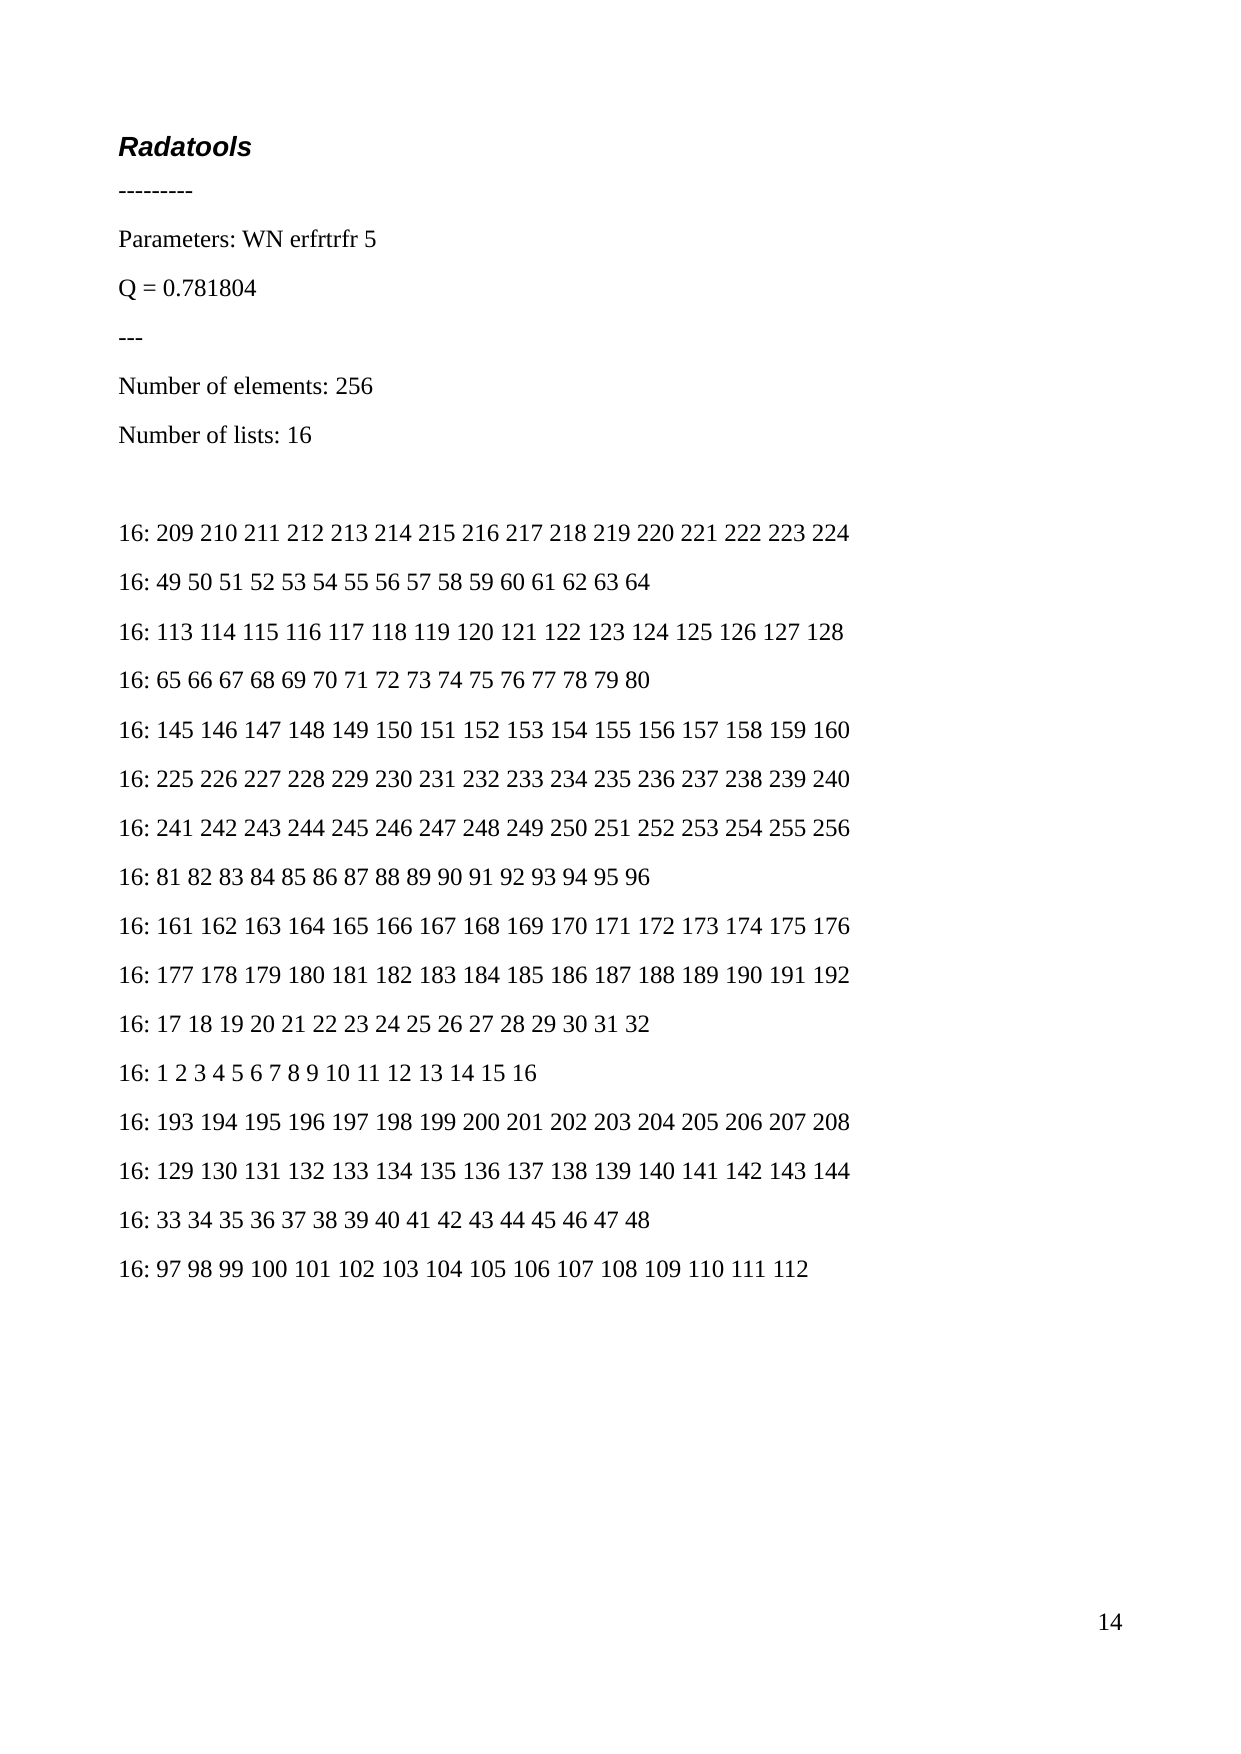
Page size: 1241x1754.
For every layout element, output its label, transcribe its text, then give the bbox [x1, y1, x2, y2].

text 16: 177 178 179 180 181 182 183 184 185 186 187 188 189 190 191 192 [118, 960, 1122, 989]
text Q = 0.781804 [118, 273, 1122, 302]
text 16: 1 2 3 4 5 6 7 8 9 10 11 12 13 14 15 16 [118, 1058, 1122, 1087]
text 16: 225 226 227 228 229 230 231 232 233 234 235 236 237 238 239 240 [118, 764, 1122, 792]
text 16: 113 114 115 116 117 118 119 120 121 122 123 124 125 126 127 128 [118, 617, 1122, 645]
text 16: 209 210 211 212 213 214 215 216 217 218 219 220 221 222 223 224 [118, 518, 1122, 547]
text 16: 49 50 51 52 53 54 55 56 57 58 59 60 61 62 63 64 [118, 567, 1122, 596]
text --------- [118, 175, 1122, 204]
text 16: 129 130 131 132 133 134 135 136 137 138 139 140 141 142 143 144 [118, 1156, 1122, 1185]
text 16: 241 242 243 244 245 246 247 248 249 250 251 252 253 254 255 256 [118, 813, 1122, 842]
text 16: 17 18 19 20 21 22 23 24 25 26 27 28 29 30 31 32 [118, 1009, 1122, 1038]
text 16: 65 66 67 68 69 70 71 72 73 74 75 76 77 78 79 80 [118, 666, 1122, 694]
text 16: 145 146 147 148 149 150 151 152 153 154 155 156 157 158 159 160 [118, 715, 1122, 743]
text 16: 193 194 195 196 197 198 199 200 201 202 203 204 205 206 207 208 [118, 1107, 1122, 1136]
text Number of elements: 256 [118, 371, 1122, 400]
text 16: 33 34 35 36 37 38 39 40 41 42 43 44 45 46 47 48 [118, 1205, 1122, 1234]
text Number of lists: 16 [118, 420, 1122, 449]
text Parameters: WN erfrtrfr 5 [118, 224, 1122, 253]
subtitle Radatools [118, 131, 1122, 162]
text --- [118, 322, 1122, 351]
text 16: 81 82 83 84 85 86 87 88 89 90 91 92 93 94 95 96 [118, 862, 1122, 891]
text 16: 161 162 163 164 165 166 167 168 169 170 171 172 173 174 175 176 [118, 911, 1122, 940]
text 16: 97 98 99 100 101 102 103 104 105 106 107 108 109 110 111 112 [118, 1254, 1122, 1283]
